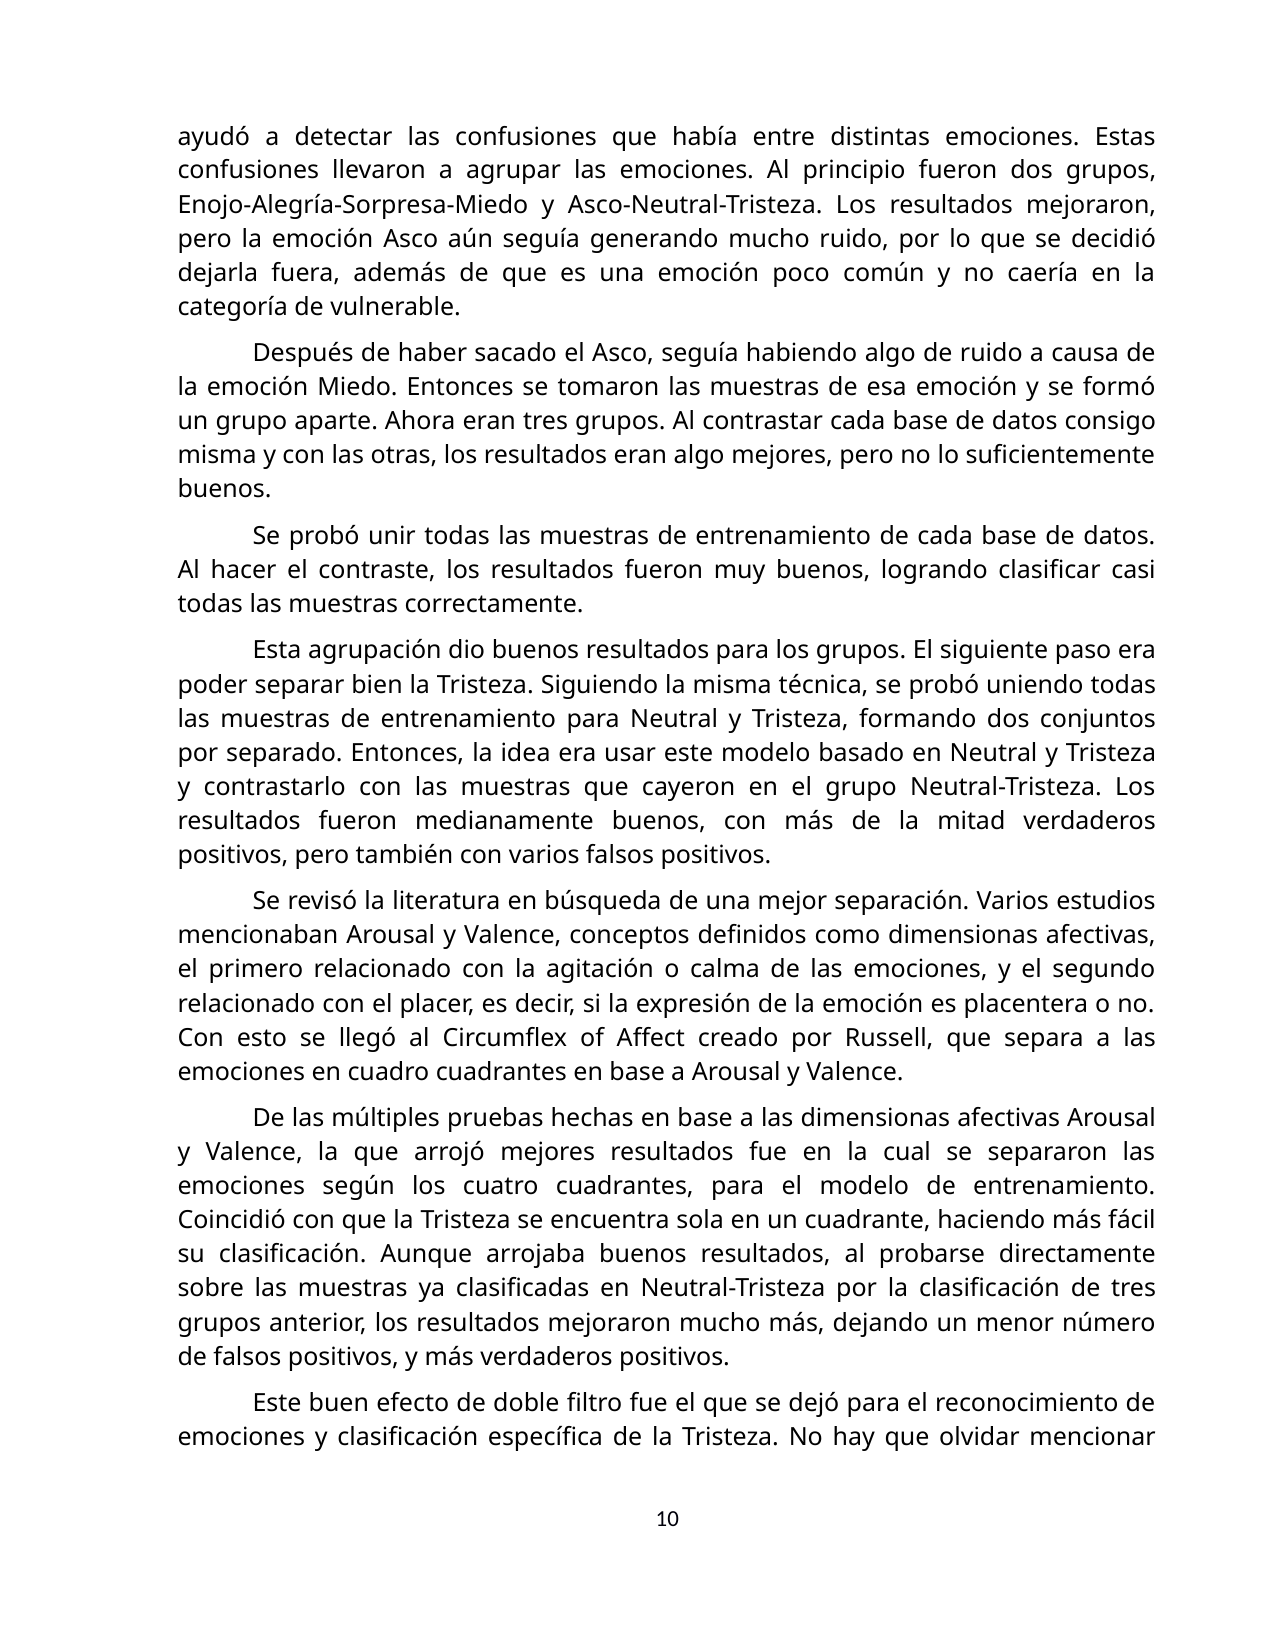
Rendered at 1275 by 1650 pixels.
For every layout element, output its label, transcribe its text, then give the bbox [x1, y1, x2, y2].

text Se revisó la literatura en búsqueda de una mejor separación. Varios estudios mencionaban Arousal y Valence, conceptos definidos como dimensionas afectivas, el primero relacionado con la agitación o calma de las emociones, y el segundo relacionado con el placer, es decir, si la expresión de la emoción es placentera o no. Con esto se llegó al Circumflex of Affect creado por Russell, que separa a las emociones en cuadro cuadrantes en base a Arousal y Valence. [177, 883, 1157, 1087]
text ayudó a detectar las confusiones que había entre distintas emociones. Estas confusiones llevaron a agrupar las emociones. Al principio fueron dos grupos, Enojo-Alegría-Sorpresa-Miedo y Asco-Neutral-Tristeza. Los resultados mejoraron, pero la emoción Asco aún seguía generando mucho ruido, por lo que se decidió dejarla fuera, además de que es una emoción poco común y no caería en la categoría de vulnerable. [177, 118, 1157, 322]
text De las múltiples pruebas hechas en base a las dimensionas afectivas Arousal y Valence, la que arrojó mejores resultados fue en la cual se separaron las emociones según los cuatro cuadrantes, para el modelo de entrenamiento. Coincidió con que la Tristeza se encuentra sola en un cuadrante, haciendo más fácil su clasificación. Aunque arrojaba buenos resultados, al probarse directamente sobre las muestras ya clasificadas en Neutral-Tristeza por la clasificación de tres grupos anterior, los resultados mejoraron mucho más, dejando un menor número de falsos positivos, y más verdaderos positivos. [177, 1100, 1157, 1372]
text Se probó unir todas las muestras de entrenamiento de cada base de datos. Al hacer el contraste, los resultados fueron muy buenos, logrando clasificar casi todas las muestras correctamente. [177, 518, 1157, 620]
text Esta agrupación dio buenos resultados para los grupos. El siguiente paso era poder separar bien la Tristeza. Siguiendo la misma técnica, se probó uniendo todas las muestras de entrenamiento para Neutral y Tristeza, formando dos conjuntos por separado. Entonces, la idea era usar este modelo basado en Neutral y Tristeza y contrastarlo con las muestras que cayeron en el grupo Neutral-Tristeza. Los resultados fueron medianamente buenos, con más de la mitad verdaderos positivos, pero también con varios falsos positivos. [177, 632, 1157, 871]
text Después de haber sacado el Asco, seguía habiendo algo de ruido a causa de la emoción Miedo. Entonces se tomaron las muestras de esa emoción y se formó un grupo aparte. Ahora eran tres grupos. Al contrastar cada base de datos consigo misma y con las otras, los resultados eran algo mejores, pero no lo suficientemente buenos. [177, 335, 1157, 505]
text Este buen efecto de doble filtro fue el que se dejó para el reconocimiento de emociones y clasificación específica de la Tristeza. No hay que olvidar mencionar [177, 1385, 1157, 1453]
